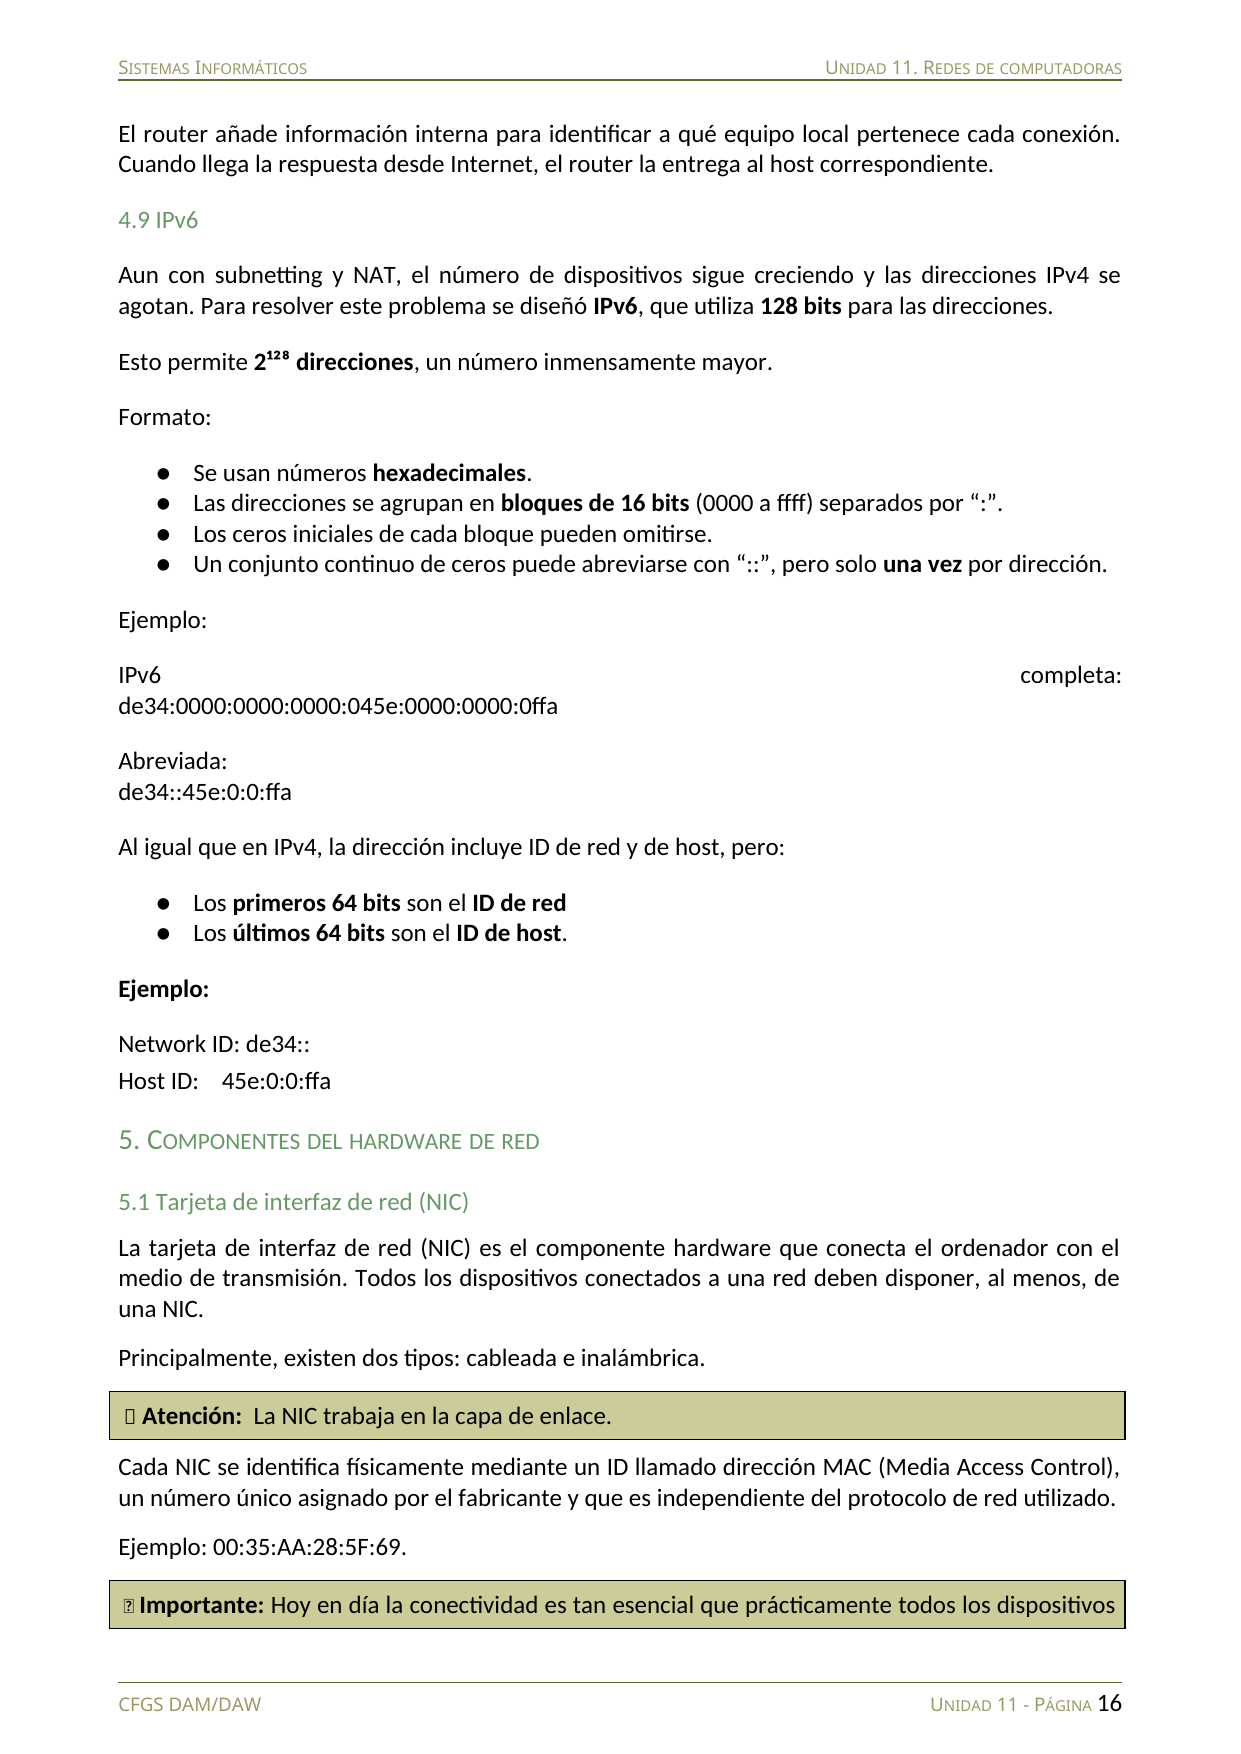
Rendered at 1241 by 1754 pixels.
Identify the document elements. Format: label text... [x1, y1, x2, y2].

list Los ceros iniciales de cada bloque pueden omitirse. [156, 518, 1122, 548]
text Ejemplo: 00:35:AA:28:5F:69. [118, 1531, 1122, 1561]
text Formato: [118, 401, 1122, 432]
text 📖 Importante: Hoy en día la conectividad es tan esencial que prácticamente todos los dispositivos [110, 1581, 1124, 1628]
text El router añade información interna para identificar a qué equipo local pertenece cada conexión. Cuando llega la respuesta desde Internet, el router la entrega al host correspondiente. [118, 118, 1122, 179]
list Un conjunto continuo de ceros puede abreviarse con “::”, pero solo una vez por dirección. [156, 548, 1122, 579]
text La tarjeta de interfaz de red (NIC) es el componente hardware que conecta el ordenador con el medio de transmisión. Todos los dispositivos conectados a una red deben disponer, al menos, de una NIC. [118, 1232, 1122, 1323]
subtitle 5. Componentes del hardware de red [118, 1121, 1122, 1156]
text ❕ Atención: La NIC trabaja en la capa de enlace. [110, 1392, 1124, 1439]
text Abreviada: de34::45e:0:0:ffa [118, 745, 1122, 806]
text Ejemplo: [118, 604, 1122, 634]
text Aun con subnetting y NAT, el número de dispositivos sigue creciendo y las direcciones IPv4 se agotan. Para resolver este problema se diseñó IPv6, que utiliza 128 bits para las direcciones. [118, 259, 1122, 321]
subtitle 4.9 IPv6 [118, 204, 1122, 234]
text Network ID: de34:: [118, 1028, 1122, 1059]
subtitle 5.1 Tarjeta de interfaz de red (NIC) [118, 1186, 1122, 1217]
list Las direcciones se agrupan en bloques de 16 bits (0000 a ffff) separados por “:”. [156, 487, 1122, 518]
list Se usan números hexadecimales. [156, 457, 1122, 487]
text Al igual que en IPv4, la dirección incluye ID de red y de host, pero: [118, 831, 1122, 862]
text Host ID: 45e:0:0:ffa [118, 1065, 1122, 1096]
text Principalmente, existen dos tipos: cableada e inalámbrica. [118, 1342, 1122, 1372]
text Esto permite 2¹²⁸ direcciones, un número inmensamente mayor. [118, 346, 1122, 376]
text Ejemplo: [118, 973, 1122, 1003]
list Los primeros 64 bits son el ID de red [156, 887, 1122, 917]
list Los últimos 64 bits son el ID de host. [156, 917, 1122, 948]
text Cada NIC se identifica físicamente mediante un ID llamado dirección MAC (Media Access Control), un número único asignado por el fabricante y que es independiente del protocolo de red utilizado. [118, 1452, 1122, 1513]
text IPv6 completa: de34:0000:0000:0000:045e:0000:0000:0ffa [118, 659, 1122, 720]
